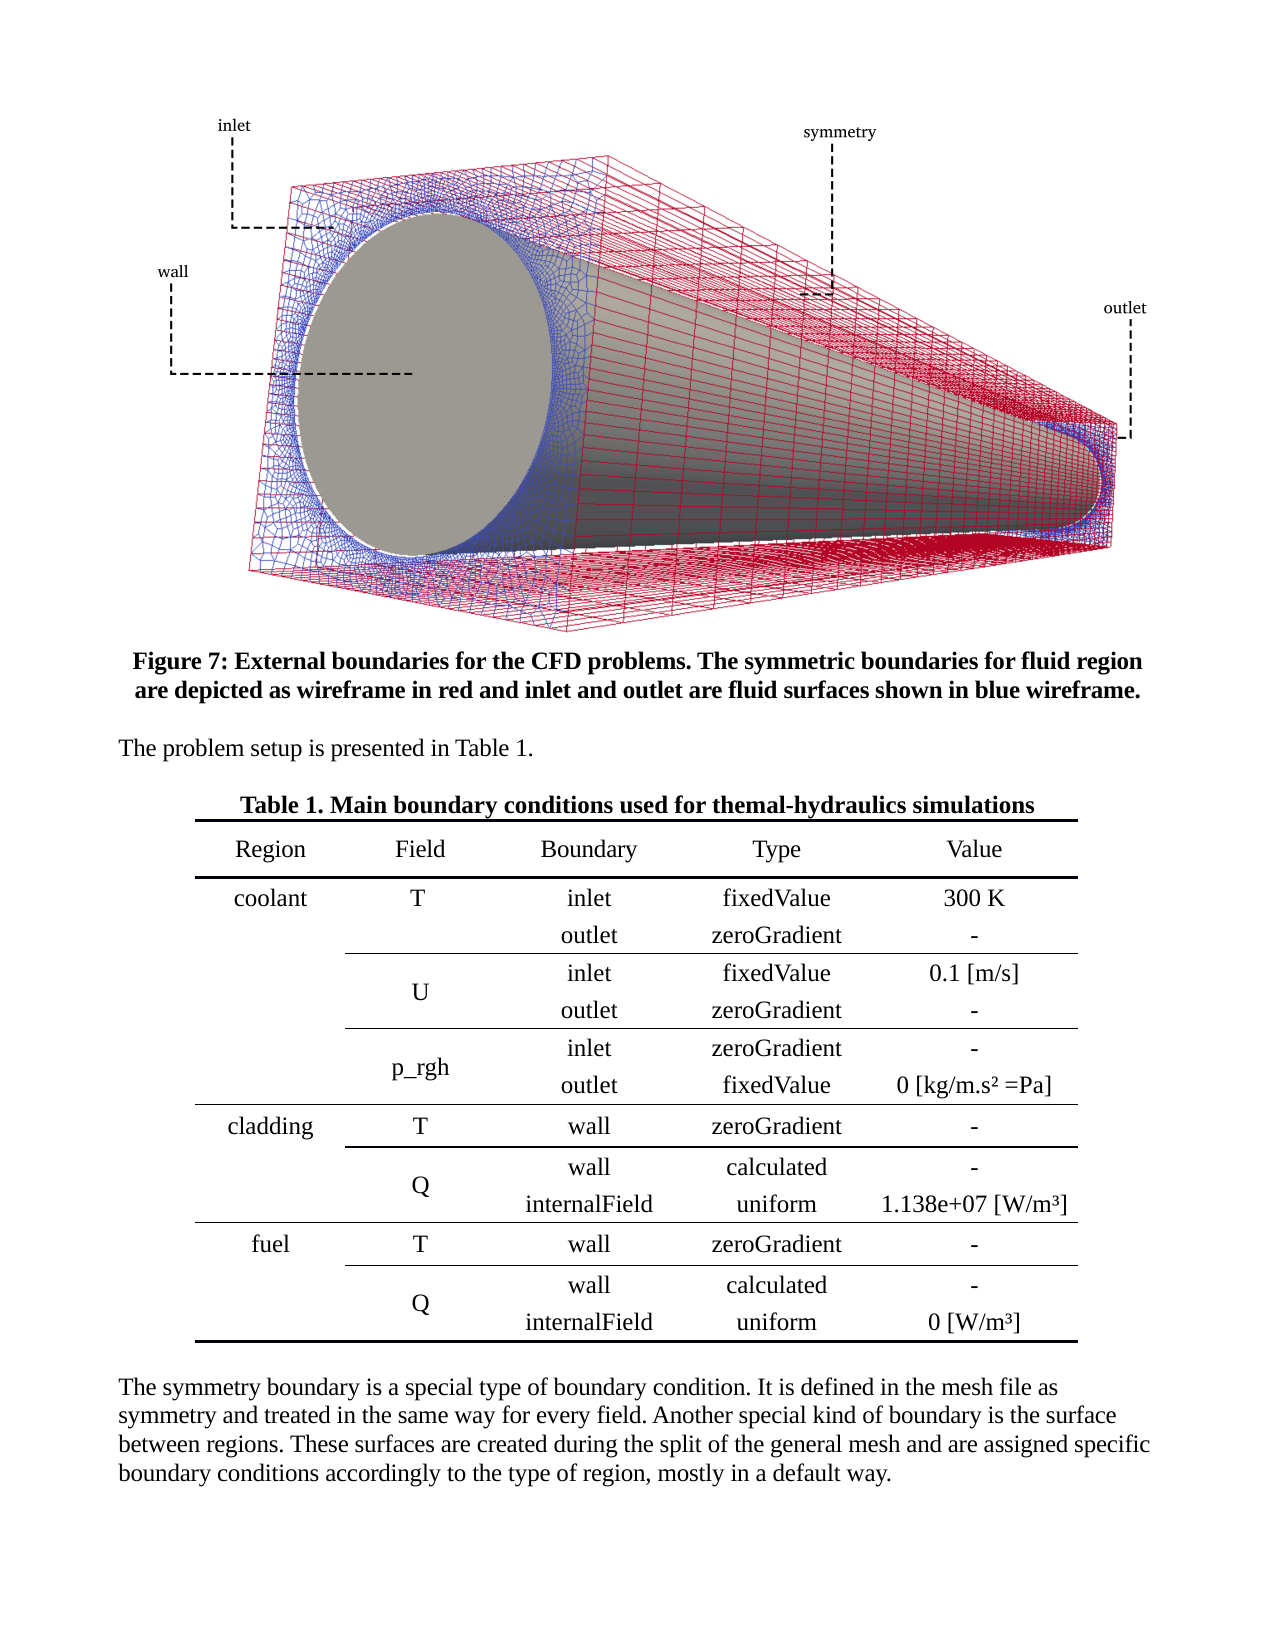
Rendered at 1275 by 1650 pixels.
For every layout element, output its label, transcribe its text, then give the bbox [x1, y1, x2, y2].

table_cell inlet outlet [495, 1029, 683, 1103]
table_cell Q [345, 1148, 495, 1222]
table_cell inlet outlet [495, 954, 683, 1028]
table_cell p_rgh [345, 1029, 495, 1103]
text The symmetry boundary is a special type of boundary condition. It is defined in the mesh file as symmetry and treated in the same way for every field. Another special kind of boundary is the surface between regions. These surfaces are created during the split of the general mesh and are assigned specific boundary conditions accordingly to the type of region, mostly in a default way. [118, 1372, 1157, 1487]
table_header Field [345, 822, 495, 876]
table_cell wall [495, 1223, 683, 1264]
table_cell [195, 1265, 345, 1340]
table_cell - [870, 1223, 1078, 1264]
table_cell Q [345, 1266, 495, 1340]
table_header Type [683, 822, 870, 876]
picture [118, 118, 1157, 647]
table_header Boundary [495, 822, 683, 876]
table_cell [195, 1028, 345, 1103]
table_cell 0.1 [m/s] - [870, 954, 1078, 1028]
table_cell T [345, 1223, 495, 1264]
table_cell fuel [195, 1223, 345, 1264]
table_cell zeroGradient fixedValue [683, 1029, 870, 1103]
table_cell - 0 [kg/m.s² =Pa] [870, 1029, 1078, 1103]
table_cell fixedValue zeroGradient [683, 879, 870, 953]
text Figure 7: External boundaries for the CFD problems. The symmetric boundaries for fluid region are depicted as wireframe in red and inlet and outlet are fluid surfaces shown in blue wireframe. [118, 647, 1157, 704]
table_cell zeroGradient [683, 1105, 870, 1146]
text The problem setup is presented in Table 1. [118, 733, 1157, 761]
table_cell wall [495, 1105, 683, 1146]
table_cell - [870, 1105, 1078, 1146]
table_cell coolant [195, 879, 345, 953]
table_cell wall internalField [495, 1266, 683, 1340]
table_cell U [345, 954, 495, 1028]
table_cell zeroGradient [683, 1223, 870, 1264]
table_header Region [195, 822, 345, 876]
table_cell T [345, 879, 495, 953]
table_cell fixedValue zeroGradient [683, 954, 870, 1028]
table_cell - 1.138e+07 [W/m³] [870, 1148, 1078, 1222]
table_cell calculated uniform [683, 1148, 870, 1222]
table_cell T [345, 1105, 495, 1146]
table_header Value [870, 822, 1078, 876]
table_cell - 0 [W/m³] [870, 1266, 1078, 1340]
table_cell cladding [195, 1105, 345, 1146]
table_cell [195, 1146, 345, 1222]
table_cell wall internalField [495, 1148, 683, 1222]
text Table 1. Main boundary conditions used for themal-hydraulics simulations [118, 790, 1157, 819]
table_cell [195, 953, 345, 1028]
table_cell calculated uniform [683, 1266, 870, 1340]
table_cell 300 K - [870, 879, 1078, 953]
table_cell inlet outlet [495, 879, 683, 953]
